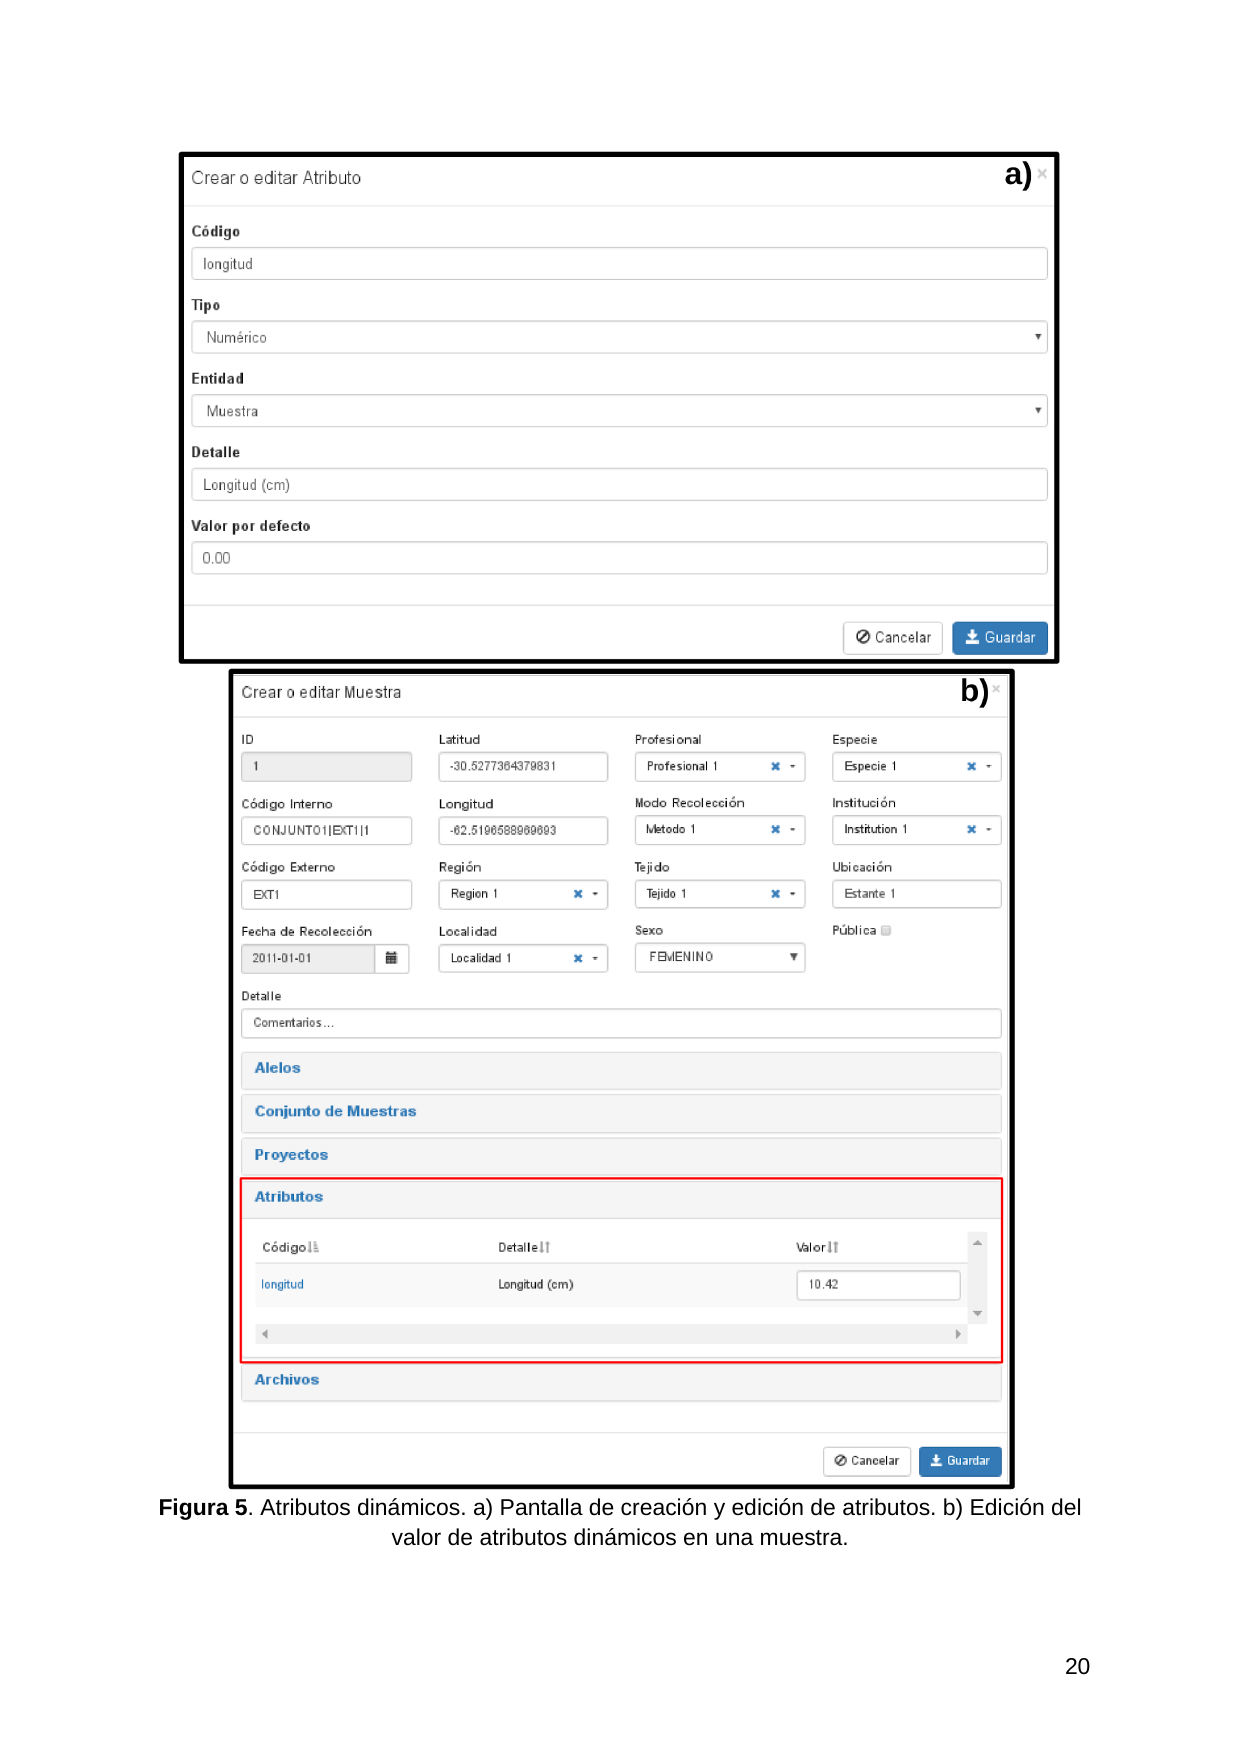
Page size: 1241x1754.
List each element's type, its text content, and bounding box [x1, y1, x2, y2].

picture [176, 150, 1064, 1490]
text Figura 5. Atributos dinámicos. a) Pantalla de creación y edición de atributos. b) Edición del valor de atributos dinámicos en una muestra. [150, 1494, 1090, 1550]
